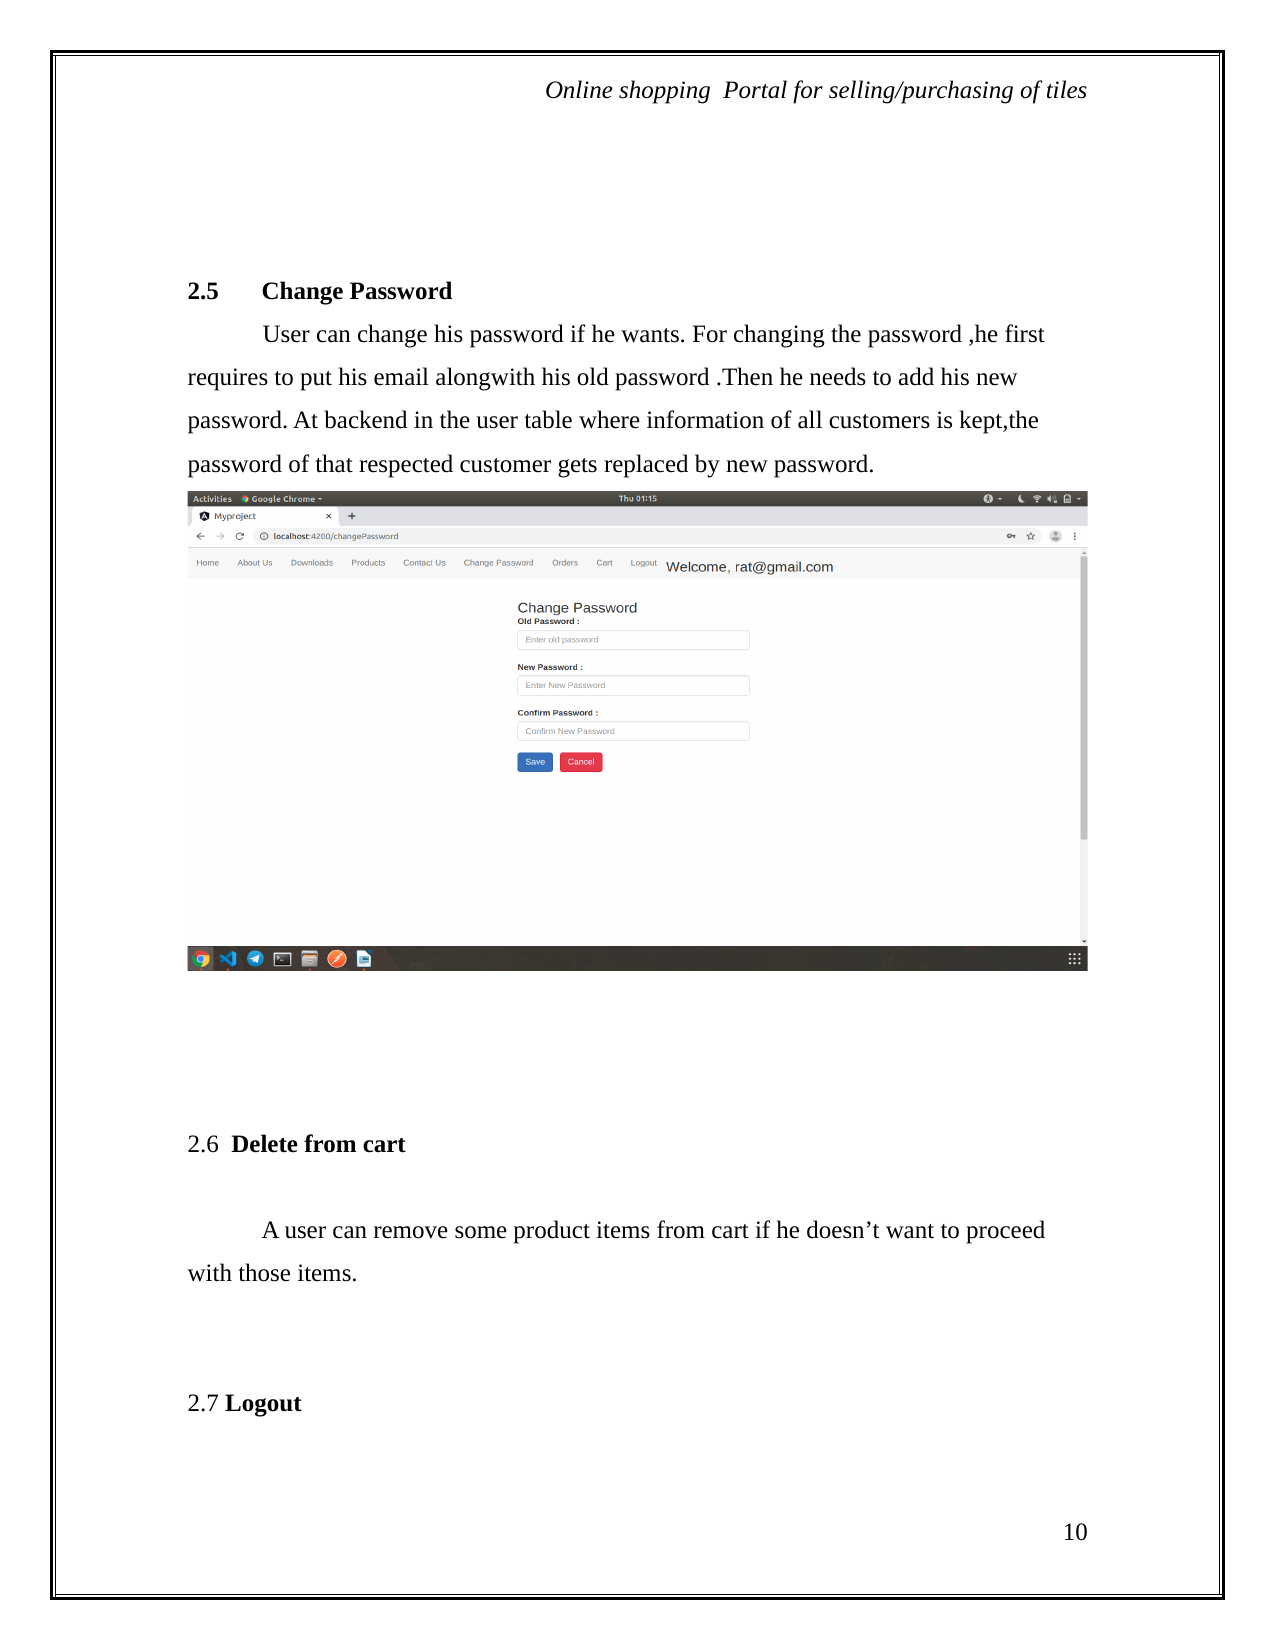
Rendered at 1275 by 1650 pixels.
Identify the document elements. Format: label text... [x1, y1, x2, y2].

text A user can remove some product items from cart if he doesn’t want to proceed with those items. [187, 1215, 1087, 1287]
text User can change his password if he wants. For changing the password ,he first requires to put his email alongwith his old password .Then he needs to add his new password. At backend in the user table where information of all customers is kept,the password of that respected customer gets replaced by new password. [187, 319, 1087, 477]
picture [187, 491, 1088, 971]
list Change Password [187, 276, 1087, 305]
list Logout [187, 1388, 1087, 1417]
list Delete from cart [187, 1129, 1087, 1158]
